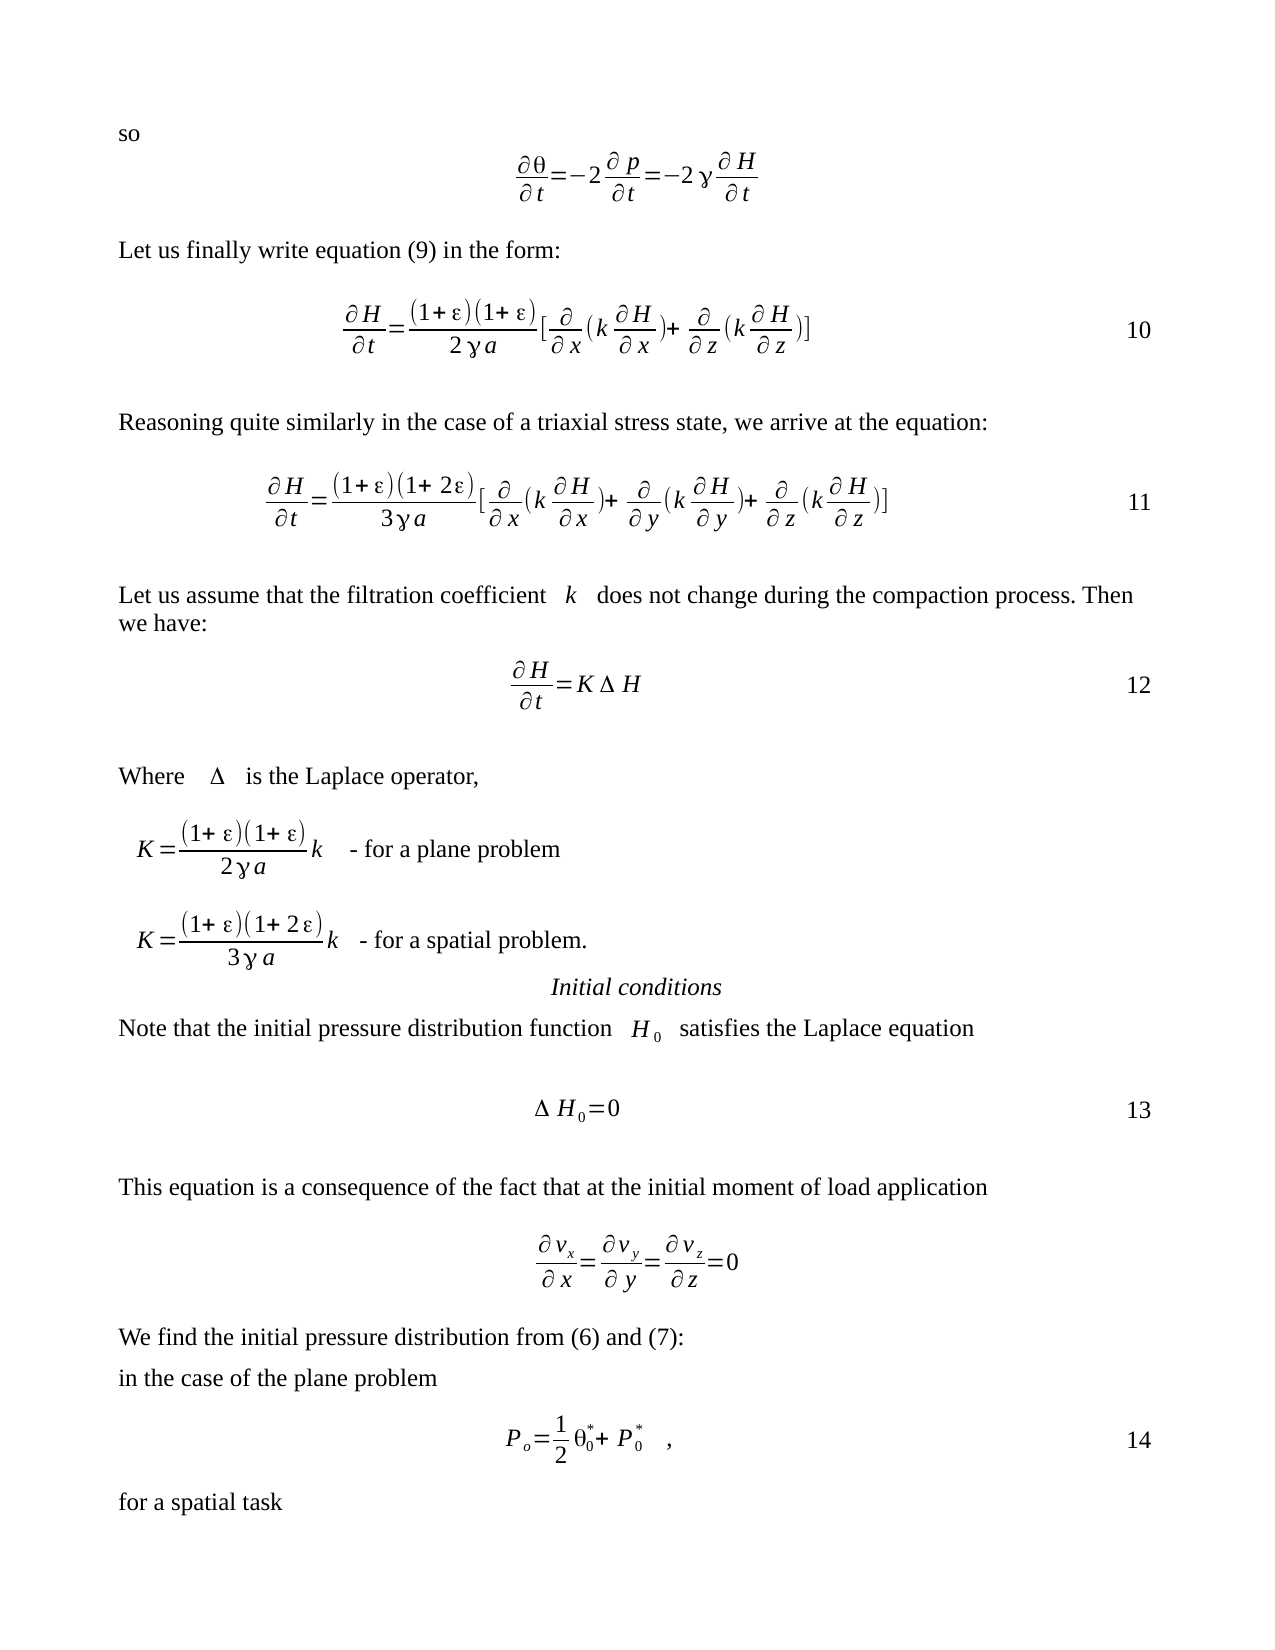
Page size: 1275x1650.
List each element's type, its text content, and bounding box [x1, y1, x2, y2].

table_header , [118, 1404, 1041, 1487]
text Reasoning quite similarly in the case of a triaxial stress state, we arrive at the equation: [118, 407, 1157, 436]
table_header [118, 1087, 1041, 1144]
text Let us finally write equation (9) in the form: [118, 235, 1157, 263]
table_header [118, 650, 1041, 733]
text Let us assume that the filtration coefficientdoes not change during the compaction process. Then we have: [118, 580, 1157, 637]
table_header 10 [1041, 292, 1157, 378]
text in the case of the plane problem [118, 1363, 1157, 1392]
text Initial conditions [118, 972, 1157, 1001]
text - for a plane problem [118, 819, 1157, 881]
text This equation is a consequence of the fact that at the initial moment of load application [118, 1172, 1157, 1201]
text - for a spatial problem. [118, 910, 1157, 972]
table_header [118, 292, 1041, 378]
text for a spatial task [118, 1487, 1157, 1516]
text so [118, 118, 1157, 147]
text Where is the Laplace operator, [118, 761, 1157, 790]
table_header [118, 465, 1041, 551]
table_header 11 [1041, 465, 1157, 551]
table_header 14 [1041, 1404, 1157, 1487]
table_header 13 [1041, 1087, 1157, 1144]
text We find the initial pressure distribution from (6) and (7): [118, 1322, 1157, 1350]
table_header 12 [1041, 650, 1157, 733]
text Note that the initial pressure distribution functionsatisfies the Laplace equation [118, 1013, 1157, 1046]
